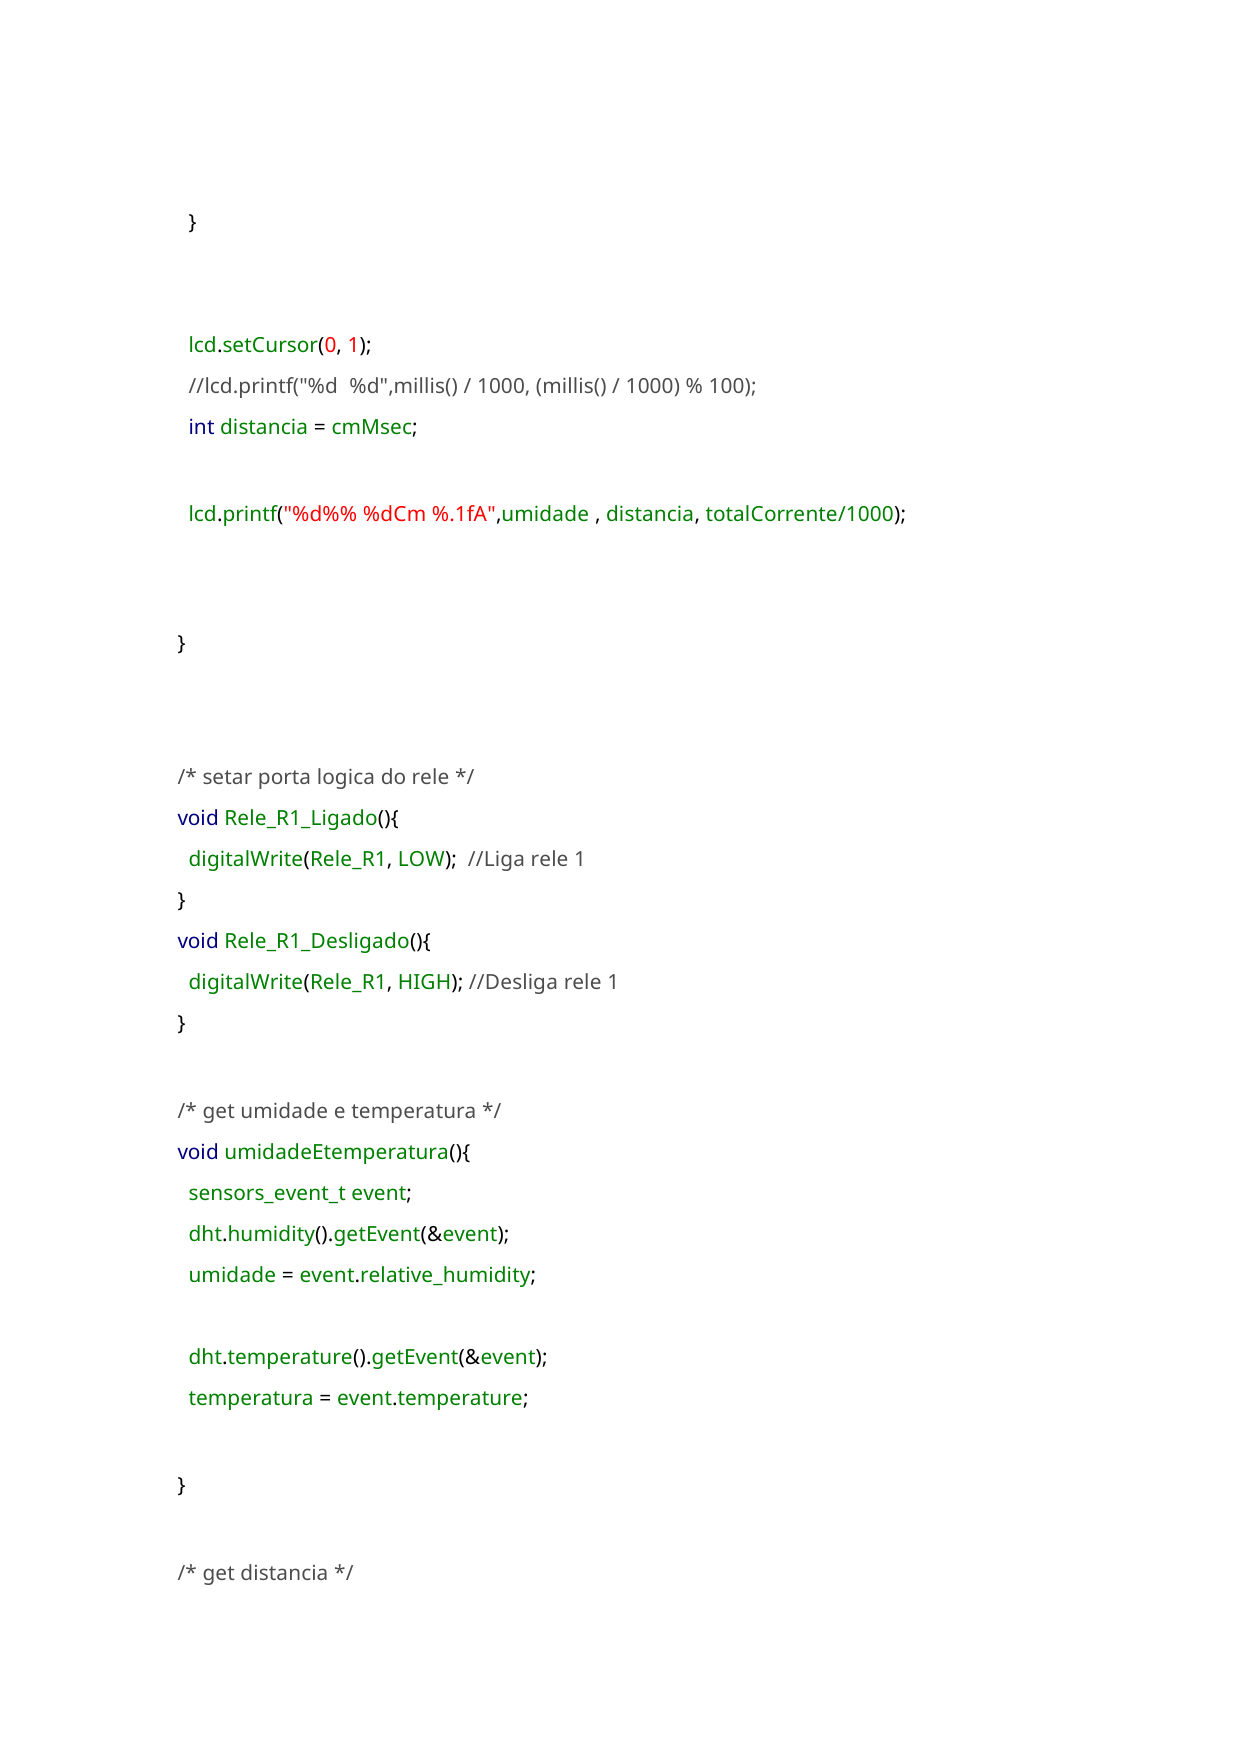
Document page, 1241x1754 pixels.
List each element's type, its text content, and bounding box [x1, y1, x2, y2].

text void umidadeEtemperatura(){ [177, 1137, 1063, 1165]
text void Rele_R1_Ligado(){ [177, 803, 1063, 831]
text /* get umidade e temperatura */ [177, 1096, 1063, 1124]
text int distancia = cmMsec; [177, 412, 1063, 440]
text //lcd.printf("%d %d",millis() / 1000, (millis() / 1000) % 100); [177, 371, 1063, 399]
text /* get distancia */ [177, 1558, 1063, 1586]
text lcd.printf("%d%% %dCm %.1fA",umidade , distancia, totalCorrente/1000); [177, 499, 1063, 528]
text } [177, 1470, 1063, 1499]
text dht.temperature().getEvent(&event); [177, 1342, 1063, 1370]
text /* setar porta logica do rele */ [177, 762, 1063, 790]
text lcd.setCursor(0, 1); [177, 330, 1063, 358]
text umidade = event.relative_humidity; [177, 1260, 1063, 1288]
text temperatura = event.temperature; [177, 1383, 1063, 1411]
text } [177, 628, 1063, 656]
text } [177, 885, 1063, 913]
text } [177, 207, 1063, 235]
text sensors_event_t event; [177, 1178, 1063, 1206]
text dht.humidity().getEvent(&event); [177, 1219, 1063, 1247]
text digitalWrite(Rele_R1, HIGH); //Desliga rele 1 [177, 967, 1063, 996]
text digitalWrite(Rele_R1, LOW); //Liga rele 1 [177, 844, 1063, 872]
text } [177, 1008, 1063, 1037]
text void Rele_R1_Desligado(){ [177, 926, 1063, 954]
